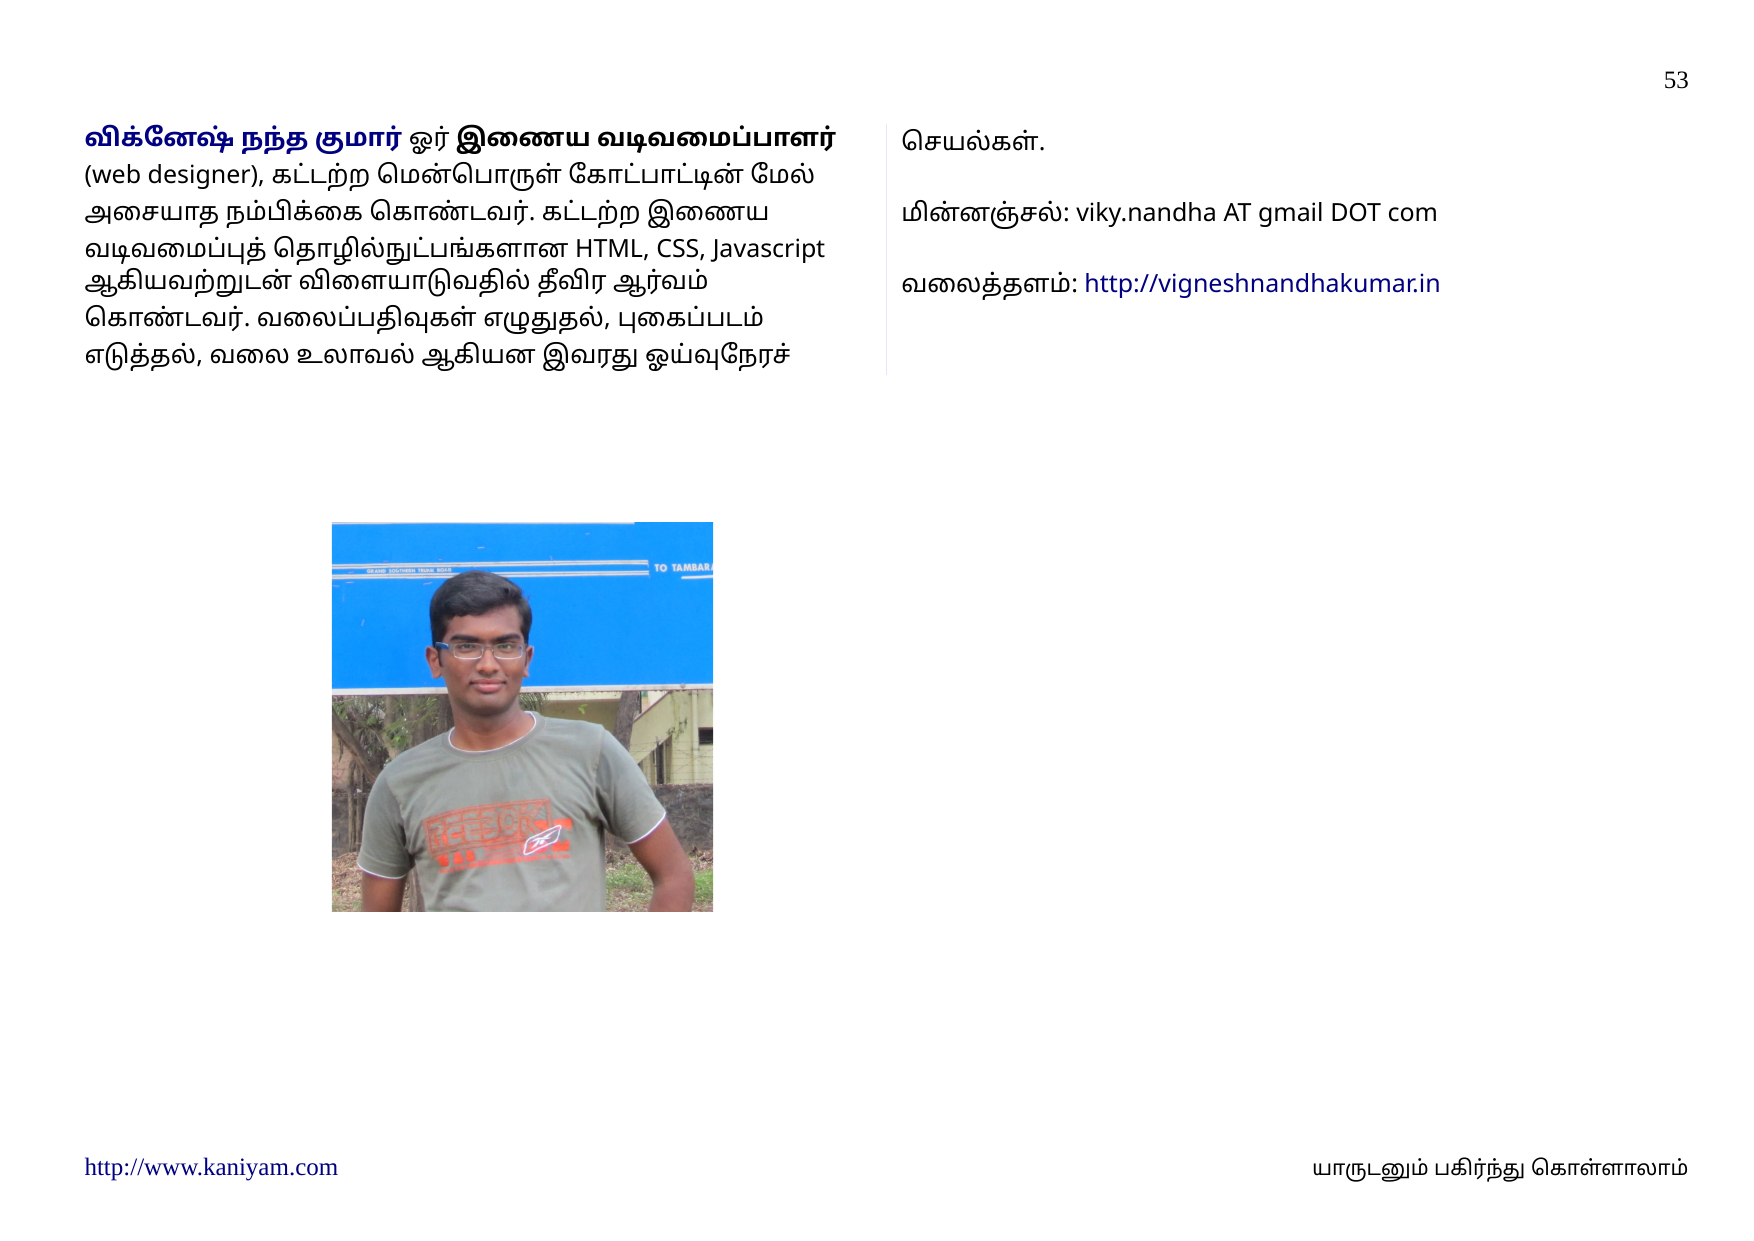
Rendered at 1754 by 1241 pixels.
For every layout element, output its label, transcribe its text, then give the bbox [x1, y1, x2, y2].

text செயல்கள். மின்னஞ்சல்: viky.nandha AT gmail DOT com வலைத்தளம்: http://vigneshnandhakumar.in [901, 124, 1688, 303]
picture [331, 522, 714, 912]
text விக்னேஷ் நந்த குமார் ஓர் இணைய வடிவமைப்பாளர் (web designer), கட்டற்ற மென்பொருள் கோட்பாட்டின் மேல் அசையாத நம்பிக்கை கொண்டவர். கட்டற்ற இணைய வடிவமைப்புத் தொழில்நுட்பங்களான HTML, CSS, Javascript ஆகியவற்றுடன் விளையாடுவதில் தீவிர ஆர்வம் கொண்டவர். வலைப்பதிவுகள் எழுதுதல், புகைப்படம் எடுத்தல், வலை உலாவல் ஆகியன இவரது ஓய்வுநேரச் [84, 124, 872, 374]
